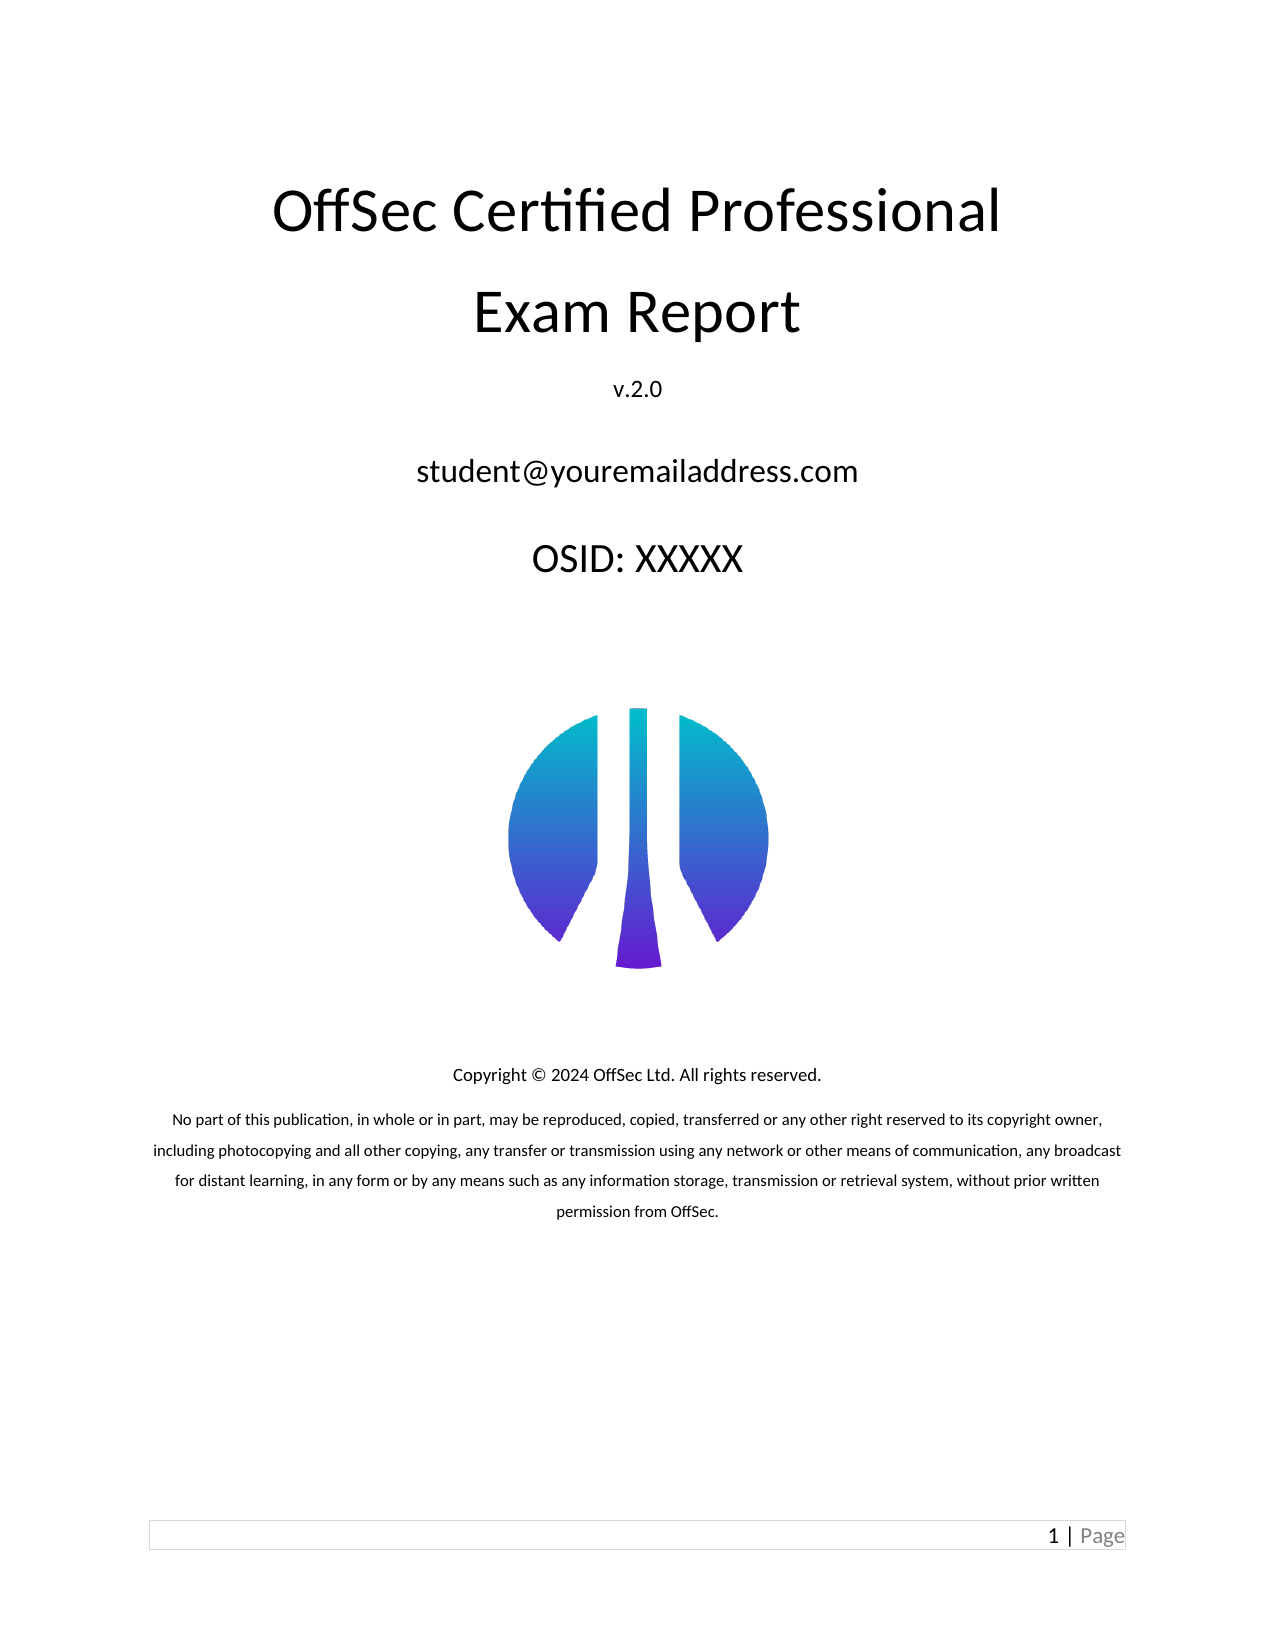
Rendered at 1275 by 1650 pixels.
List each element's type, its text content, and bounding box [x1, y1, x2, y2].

title Exam Report [150, 272, 1125, 348]
text OSID: XXXXX [150, 532, 1125, 582]
text student@youremailaddress.com [150, 450, 1125, 491]
text No part of this publication, in whole or in part, may be reproduced, copied, transferred or any other right reserved to its copyright owner, including photocopying and all other copying, any transfer or transmission using any network or other means of communication, any broadcast for distant learning, in any form or by any means such as any information storage, transmission or retrieval system, without prior written permission from OffSec. [150, 1109, 1125, 1221]
text Copyright © 2024 OffSec Ltd. All rights reserved. [150, 1063, 1125, 1086]
title OffSec Certified Professional [150, 171, 1125, 247]
text v.2.0 [150, 373, 1125, 404]
picture [454, 654, 821, 1021]
